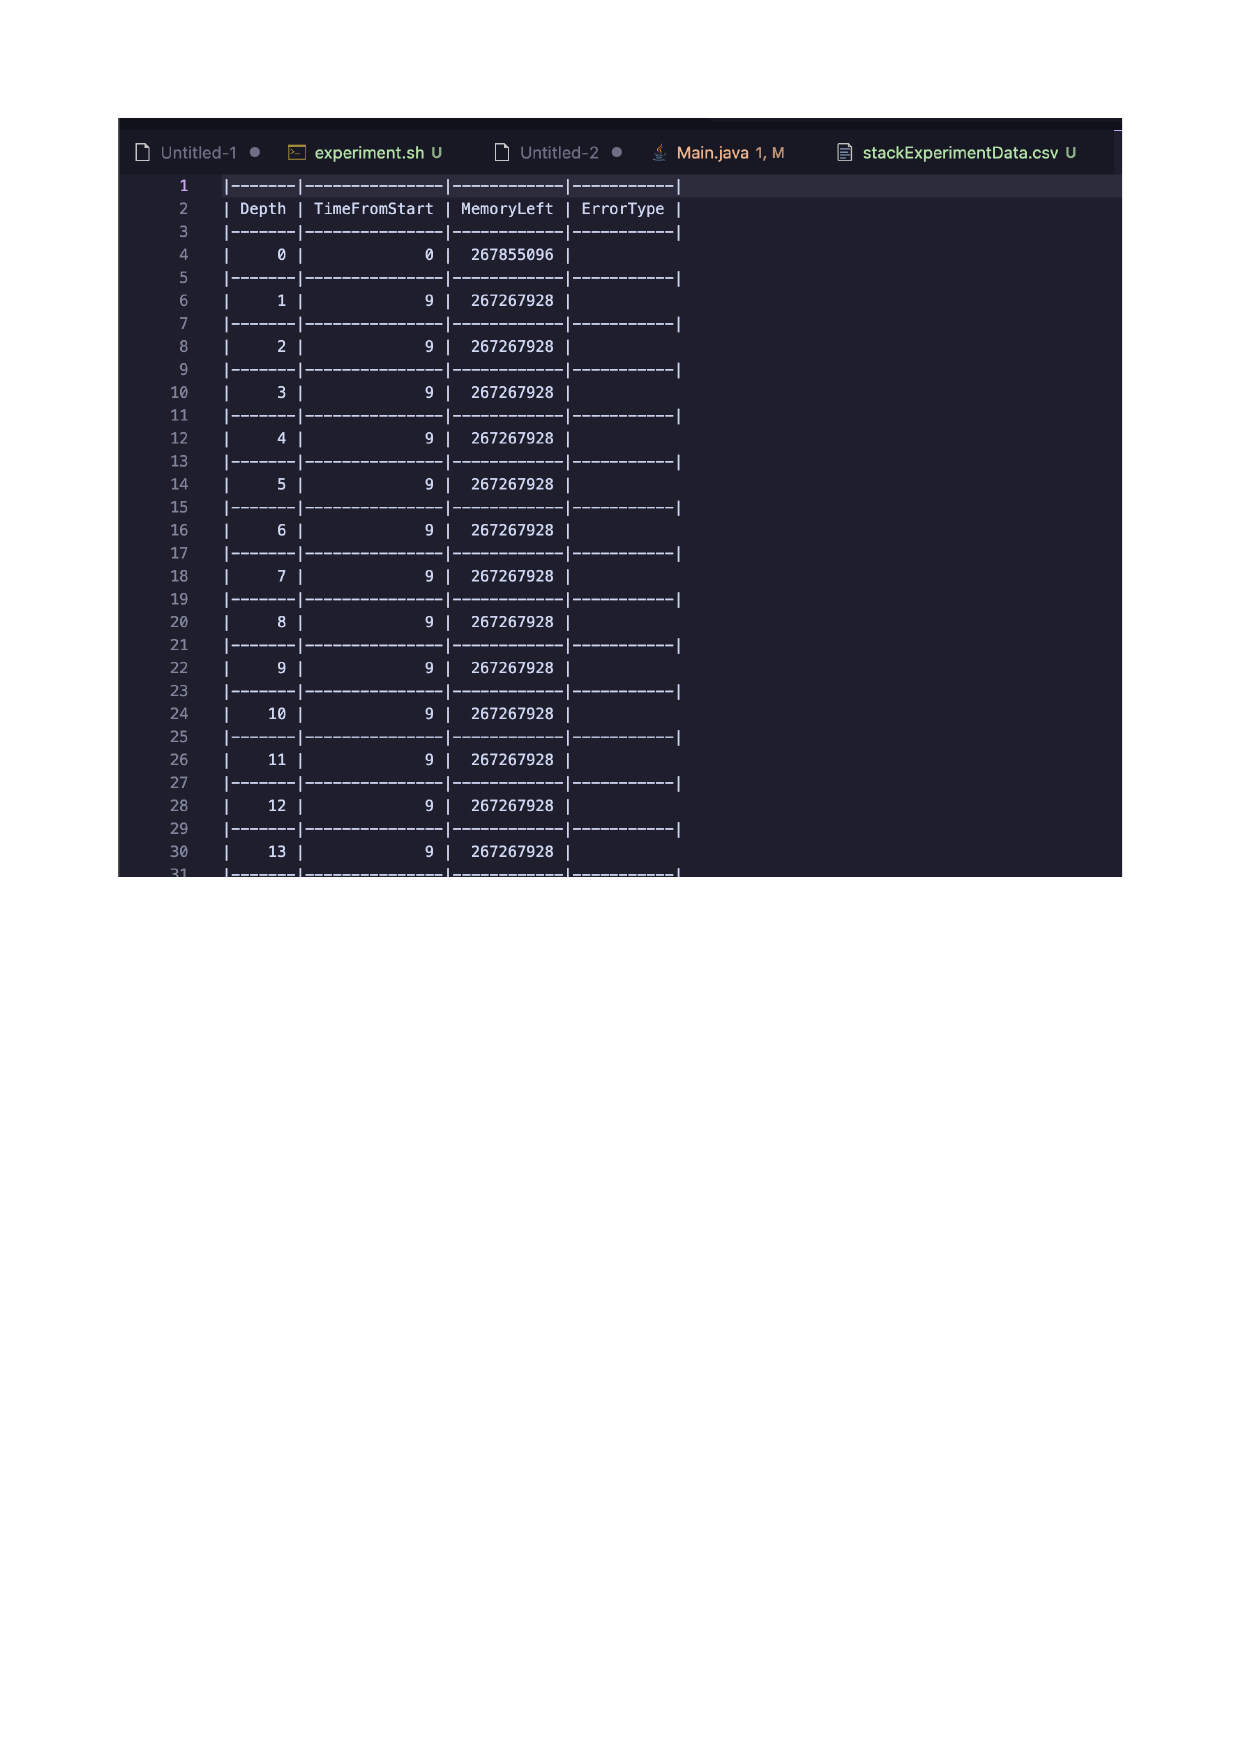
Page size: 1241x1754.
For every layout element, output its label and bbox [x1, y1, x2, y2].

picture [118, 118, 1123, 877]
